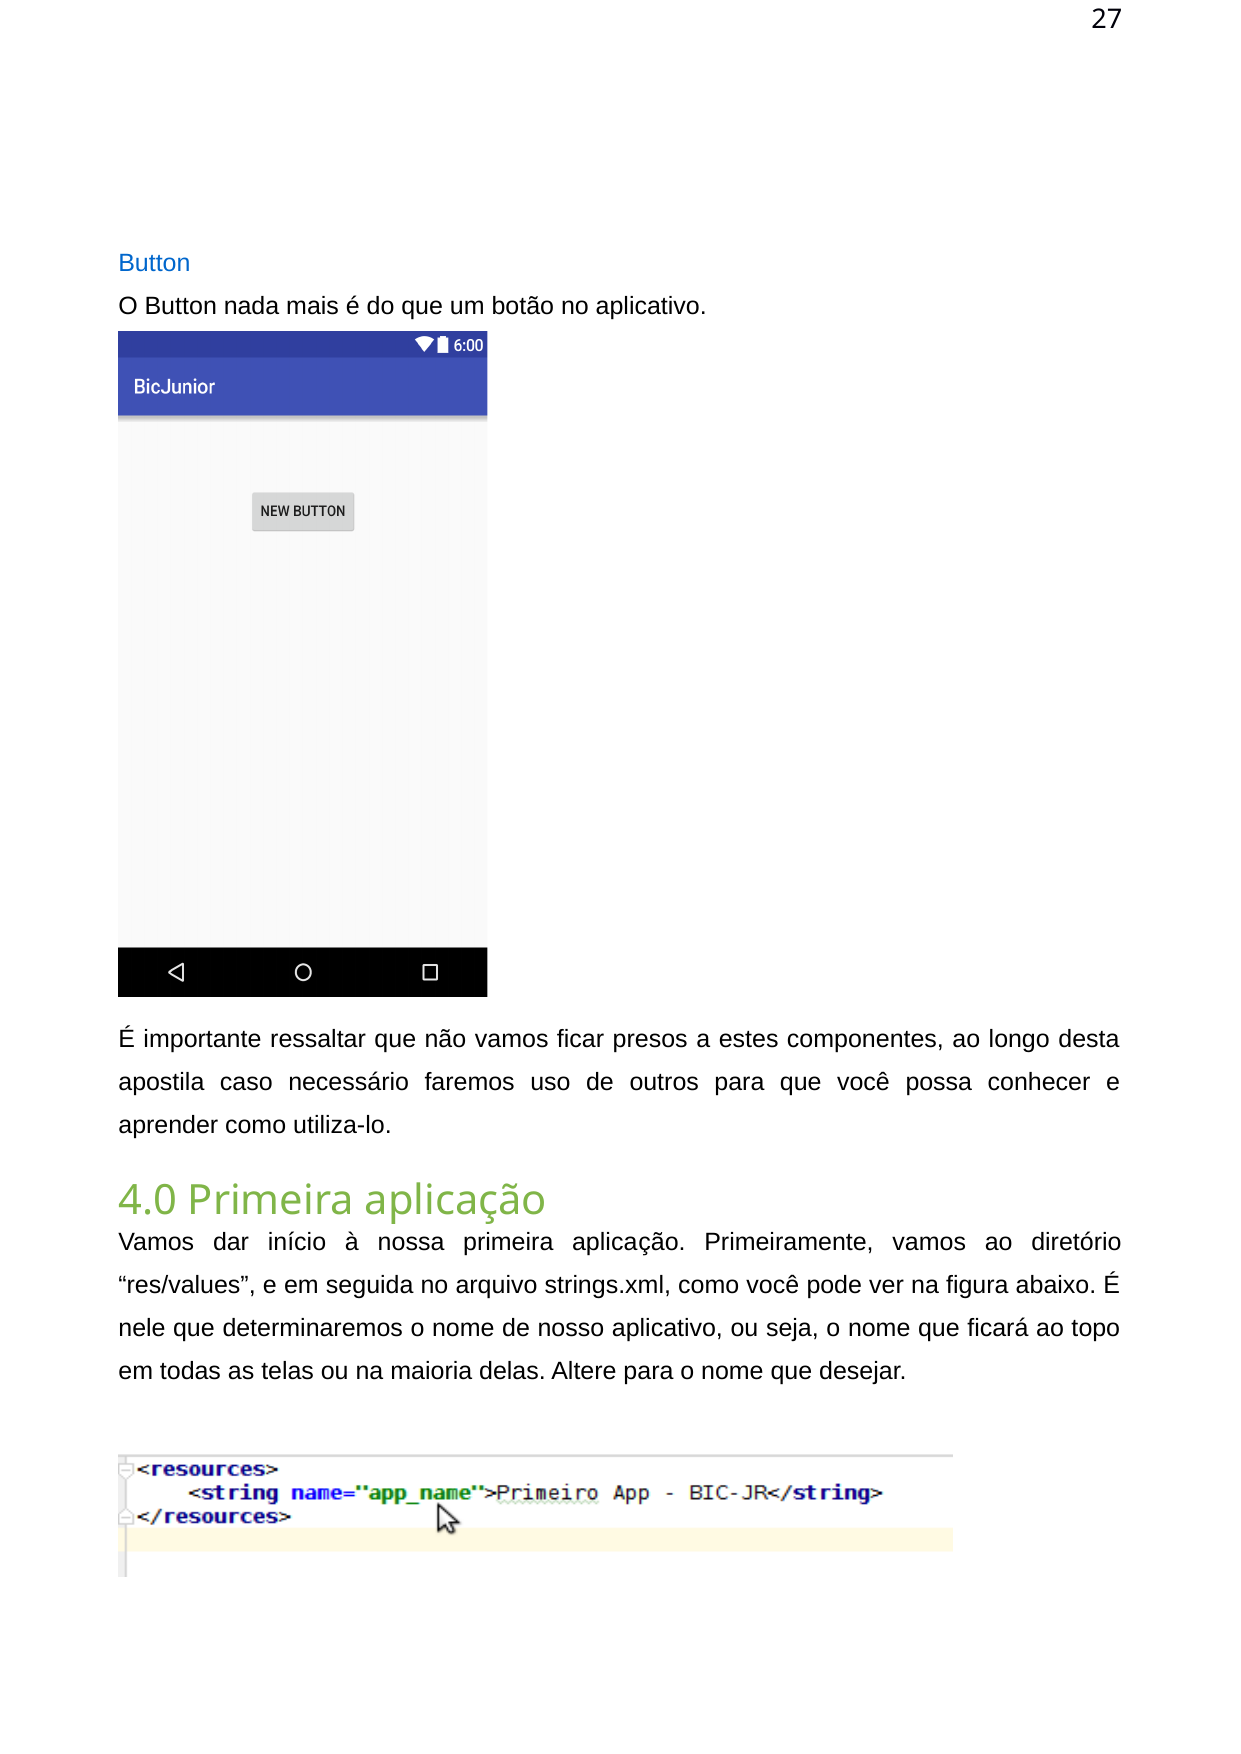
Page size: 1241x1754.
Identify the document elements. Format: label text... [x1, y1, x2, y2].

picture [118, 1454, 953, 1577]
text O Button nada mais é do que um botão no aplicativo. [118, 291, 1122, 319]
text Button [118, 247, 1122, 276]
text É importante ressaltar que não vamos ficar presos a estes componentes, ao longo desta apostila caso necessário faremos uso de outros para que você possa conhecer e aprender como utiliza-lo. [118, 1024, 1122, 1139]
subtitle 4.0 Primeira aplicação [118, 1170, 1122, 1227]
picture [118, 331, 488, 997]
text Vamos dar início à nossa primeira aplicação. Primeiramente, vamos ao diretório “res/values”, e em seguida no arquivo strings.xml, como você pode ver na figura abaixo. É nele que determinaremos o nome de nosso aplicativo, ou seja, o nome que ficará ao topo em todas as telas ou na maioria delas. Altere para o nome que desejar. [118, 1227, 1122, 1385]
